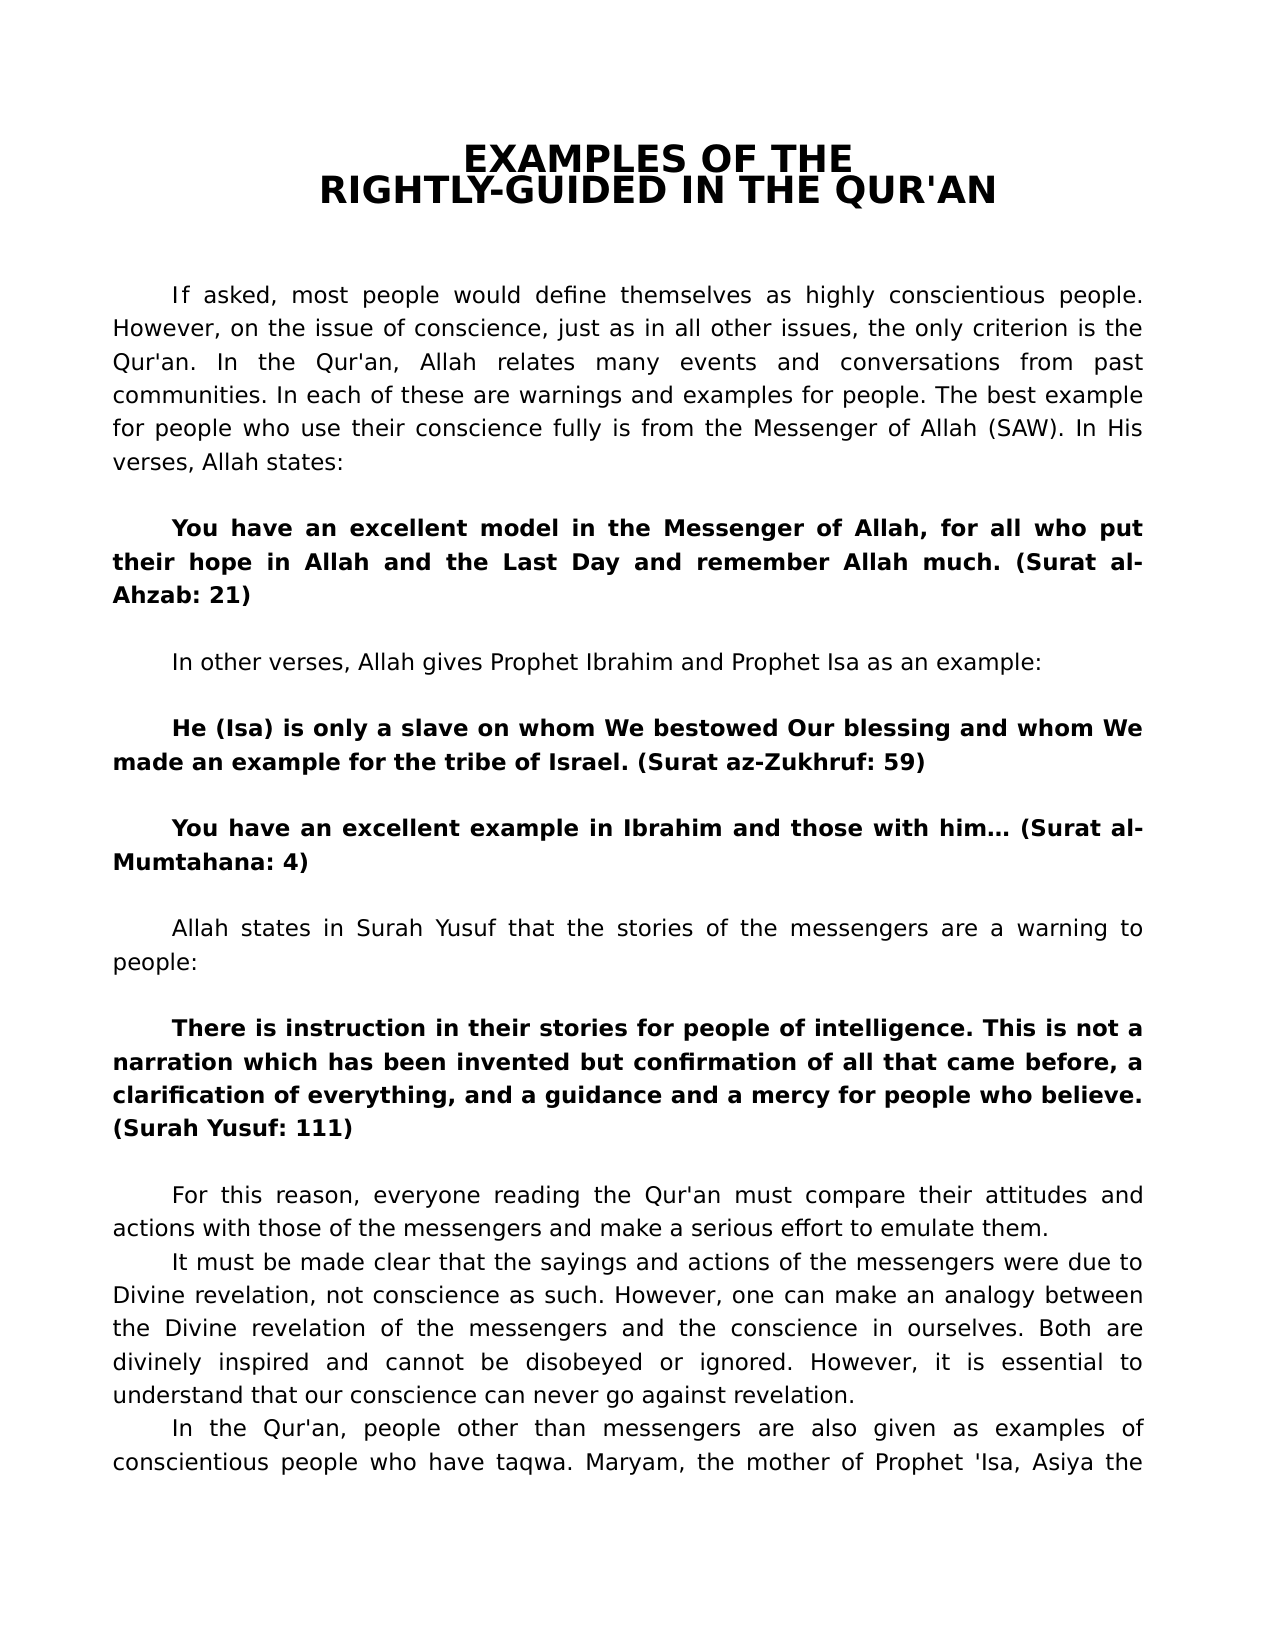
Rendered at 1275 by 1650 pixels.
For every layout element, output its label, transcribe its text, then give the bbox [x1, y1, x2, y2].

text In the Qur'an, people other than messengers are also given as examples of conscientious people who have taqwa. Maryam, the mother of Prophet 'Isa, Asiya the [112, 1410, 1145, 1477]
text There is instruction in their stories for people of intelligence. This is not a narration which has been invented but confirmation of all that came before, a clarification of everything, and a guidance and a mercy for people who believe. (Surah Yusuf: 111) [112, 1010, 1145, 1143]
text You have an excellent model in the Messenger of Allah, for all who put their hope in Allah and the Last Day and remember Allah much. (Surat al-Ahzab: 21) [112, 510, 1145, 610]
text He (Isa) is only a slave on whom We bestowed Our blessing and whom We made an example for the tribe of Israel. (Surat az-Zukhruf: 59) [112, 710, 1145, 777]
text If asked, most people would define themselves as highly conscientious people. However, on the issue of conscience, just as in all other issues, the only criterion is the Qur'an. In the Qur'an, Allah relates many events and conversations from past communities. In each of these are warnings and examples for people. The best example for people who use their conscience fully is from the Messenger of Allah (SAW). In His verses, Allah states: [112, 277, 1145, 477]
text Allah states in Surah Yusuf that the stories of the messengers are a warning to people: [112, 910, 1145, 977]
text It must be made clear that the sayings and actions of the messengers were due to Divine revelation, not conscience as such. However, one can make an analogy between the Divine revelation of the messengers and the conscience in ourselves. Both are divinely inspired and cannot be disobeyed or ignored. However, it is essential to understand that our conscience can never go against revelation. [112, 1243, 1145, 1410]
text For this reason, everyone reading the Qur'an must compare their attitudes and actions with those of the messengers and make a serious effort to emulate them. [112, 1177, 1145, 1243]
text In other verses, Allah gives Prophet Ibrahim and Prophet Isa as an example: [112, 643, 1145, 677]
text You have an excellent example in Ibrahim and those with him… (Surat al-Mumtahana: 4) [112, 810, 1145, 877]
text RIGHTLY-GUIDED IN THE QUR'AN [112, 179, 1145, 210]
text EXAMPLES OF THE [112, 148, 1145, 179]
